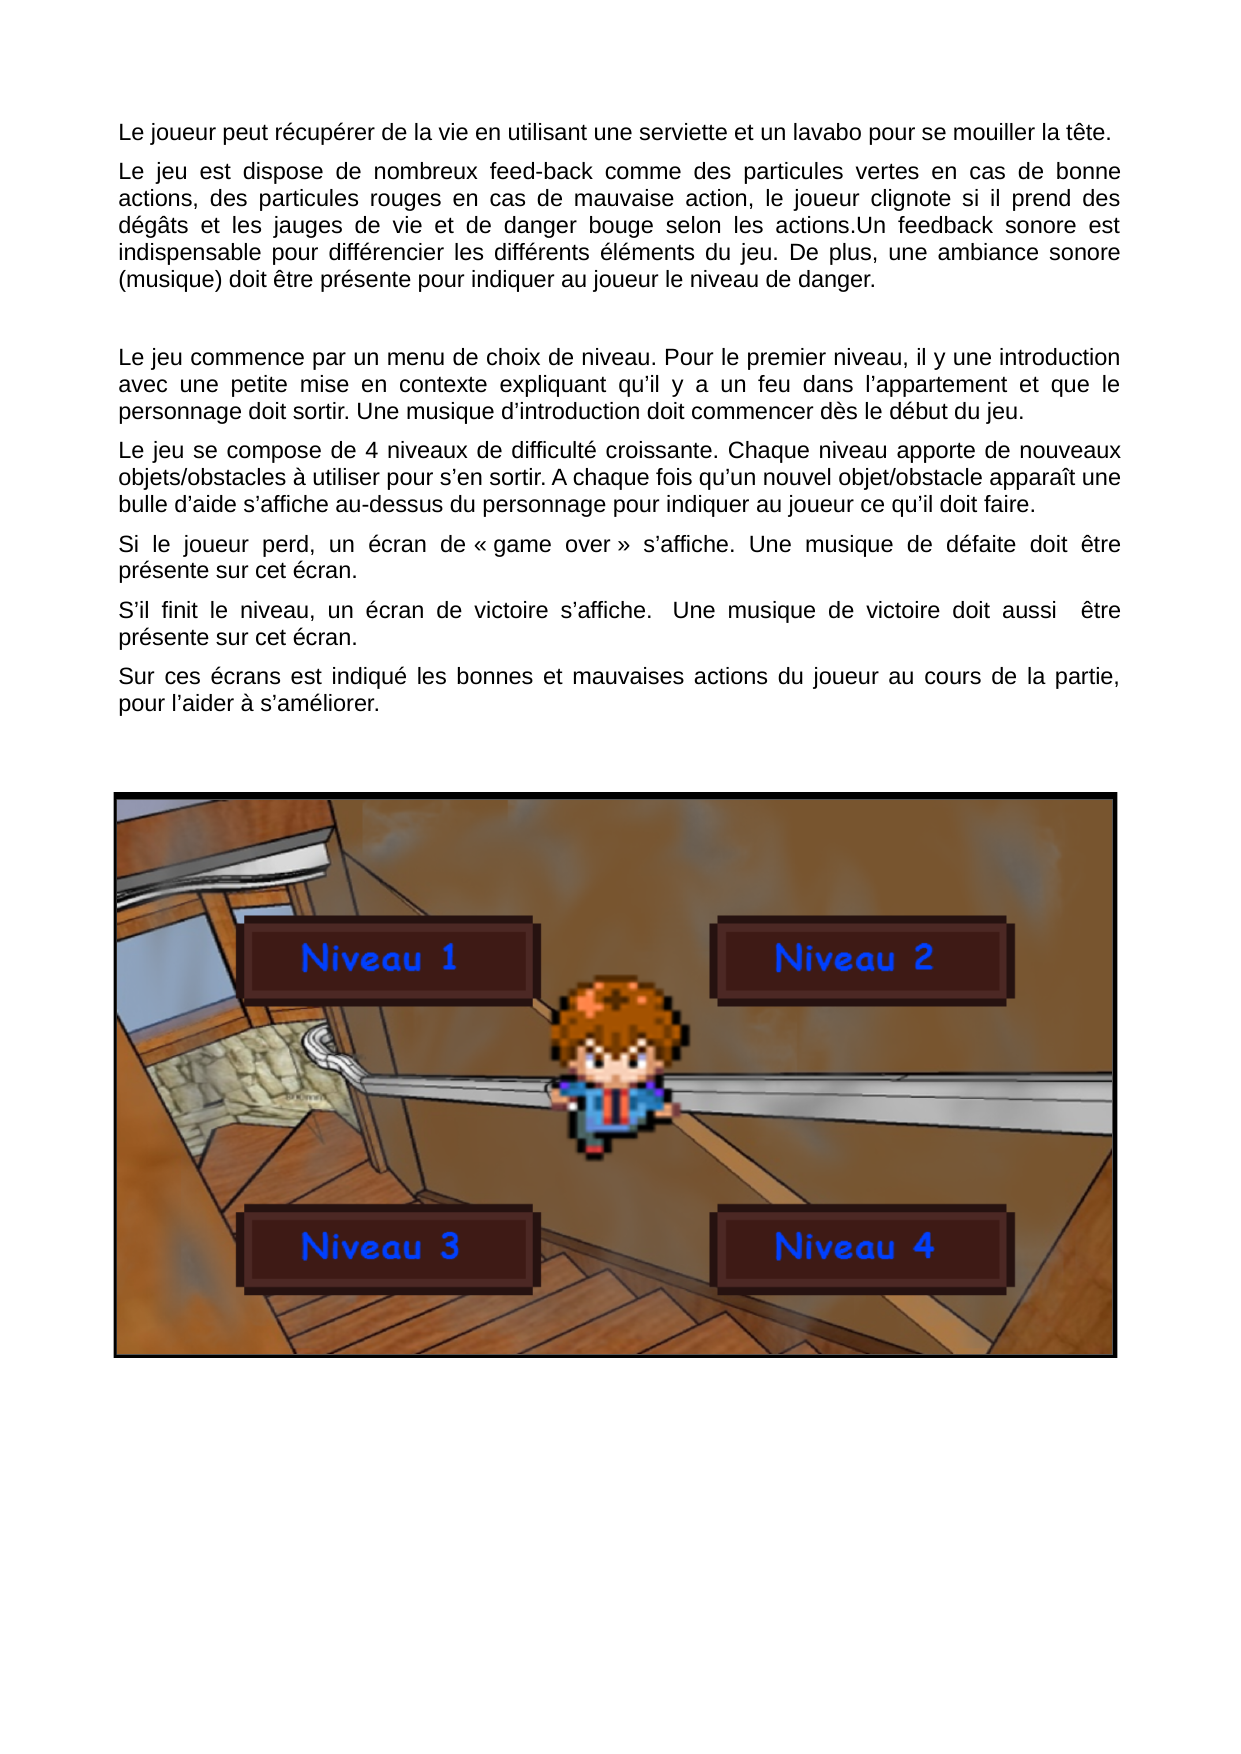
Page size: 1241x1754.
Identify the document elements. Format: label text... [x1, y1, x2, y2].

text S’il finit le niveau, un écran de victoire s’affiche. Une musique de victoire doit aussi être présente sur cet écran. [118, 596, 1122, 650]
text Le joueur peut récupérer de la vie en utilisant une serviette et un lavabo pour se mouiller la tête. [118, 118, 1122, 145]
text Le jeu se compose de 4 niveaux de difficulté croissante. Chaque niveau apporte de nouveaux objets/obstacles à utiliser pour s’en sortir. A chaque fois qu’un nouvel objet/obstacle apparaît une bulle d’aide s’affiche au-dessus du personnage pour indiquer au joueur ce qu’il doit faire. [118, 437, 1122, 517]
text Sur ces écrans est indiqué les bonnes et mauvaises actions du joueur au cours de la partie, pour l’aider à s’améliorer. [118, 662, 1122, 716]
text Si le joueur perd, un écran de « game over » s’affiche. Une musique de défaite doit être présente sur cet écran. [118, 530, 1122, 584]
text Le jeu commence par un menu de choix de niveau. Pour le premier niveau, il y une introduction avec une petite mise en contexte expliquant qu’il y a un feu dans l’appartement et que le personnage doit sortir. Une musique d’introduction doit commencer dès le début du jeu. [118, 344, 1122, 424]
text Le jeu est dispose de nombreux feed-back comme des particules vertes en cas de bonne actions, des particules rouges en cas de mauvaise action, le joueur clignote si il prend des dégâts et les jauges de vie et de danger bouge selon les actions.Un feedback sonore est indispensable pour différencier les différents éléments du jeu. De plus, une ambiance sonore (musique) doit être présente pour indiquer au joueur le niveau de danger. [118, 157, 1122, 292]
